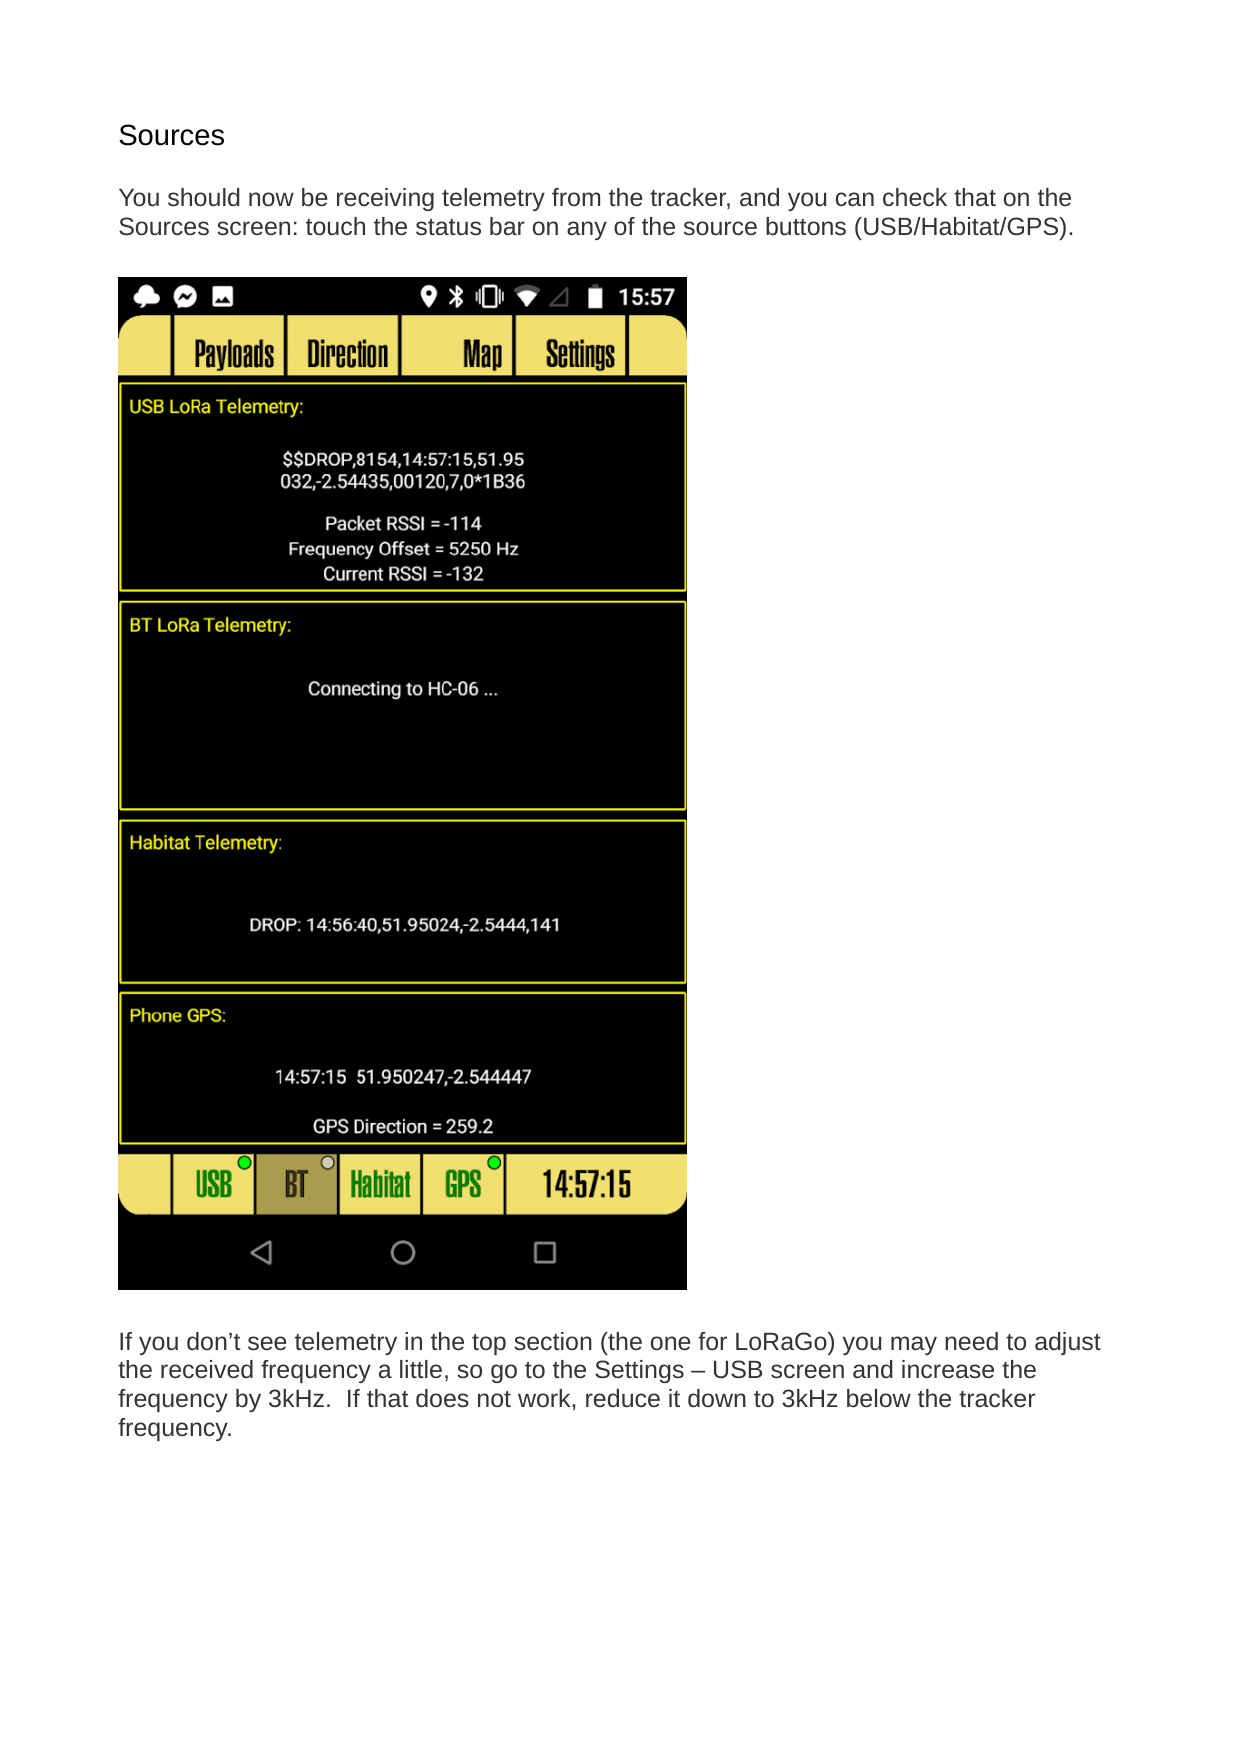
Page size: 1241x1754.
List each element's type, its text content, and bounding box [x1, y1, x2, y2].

subtitle If you don’t see telemetry in the top section (the one for LoRaGo) you may need to adjust the received frequency a little, so go to the Settings – USB screen and increase the frequency by 3kHz. If that does not work, reduce it down to 3kHz below the tracker frequency. [118, 1327, 1122, 1442]
picture [118, 277, 687, 1290]
text You should now be receiving telemetry from the tracker, and you can check that on the Sources screen: touch the status bar on any of the source buttons (USB/Habitat/GPS). [118, 183, 1122, 240]
subtitle Sources [118, 118, 1122, 152]
